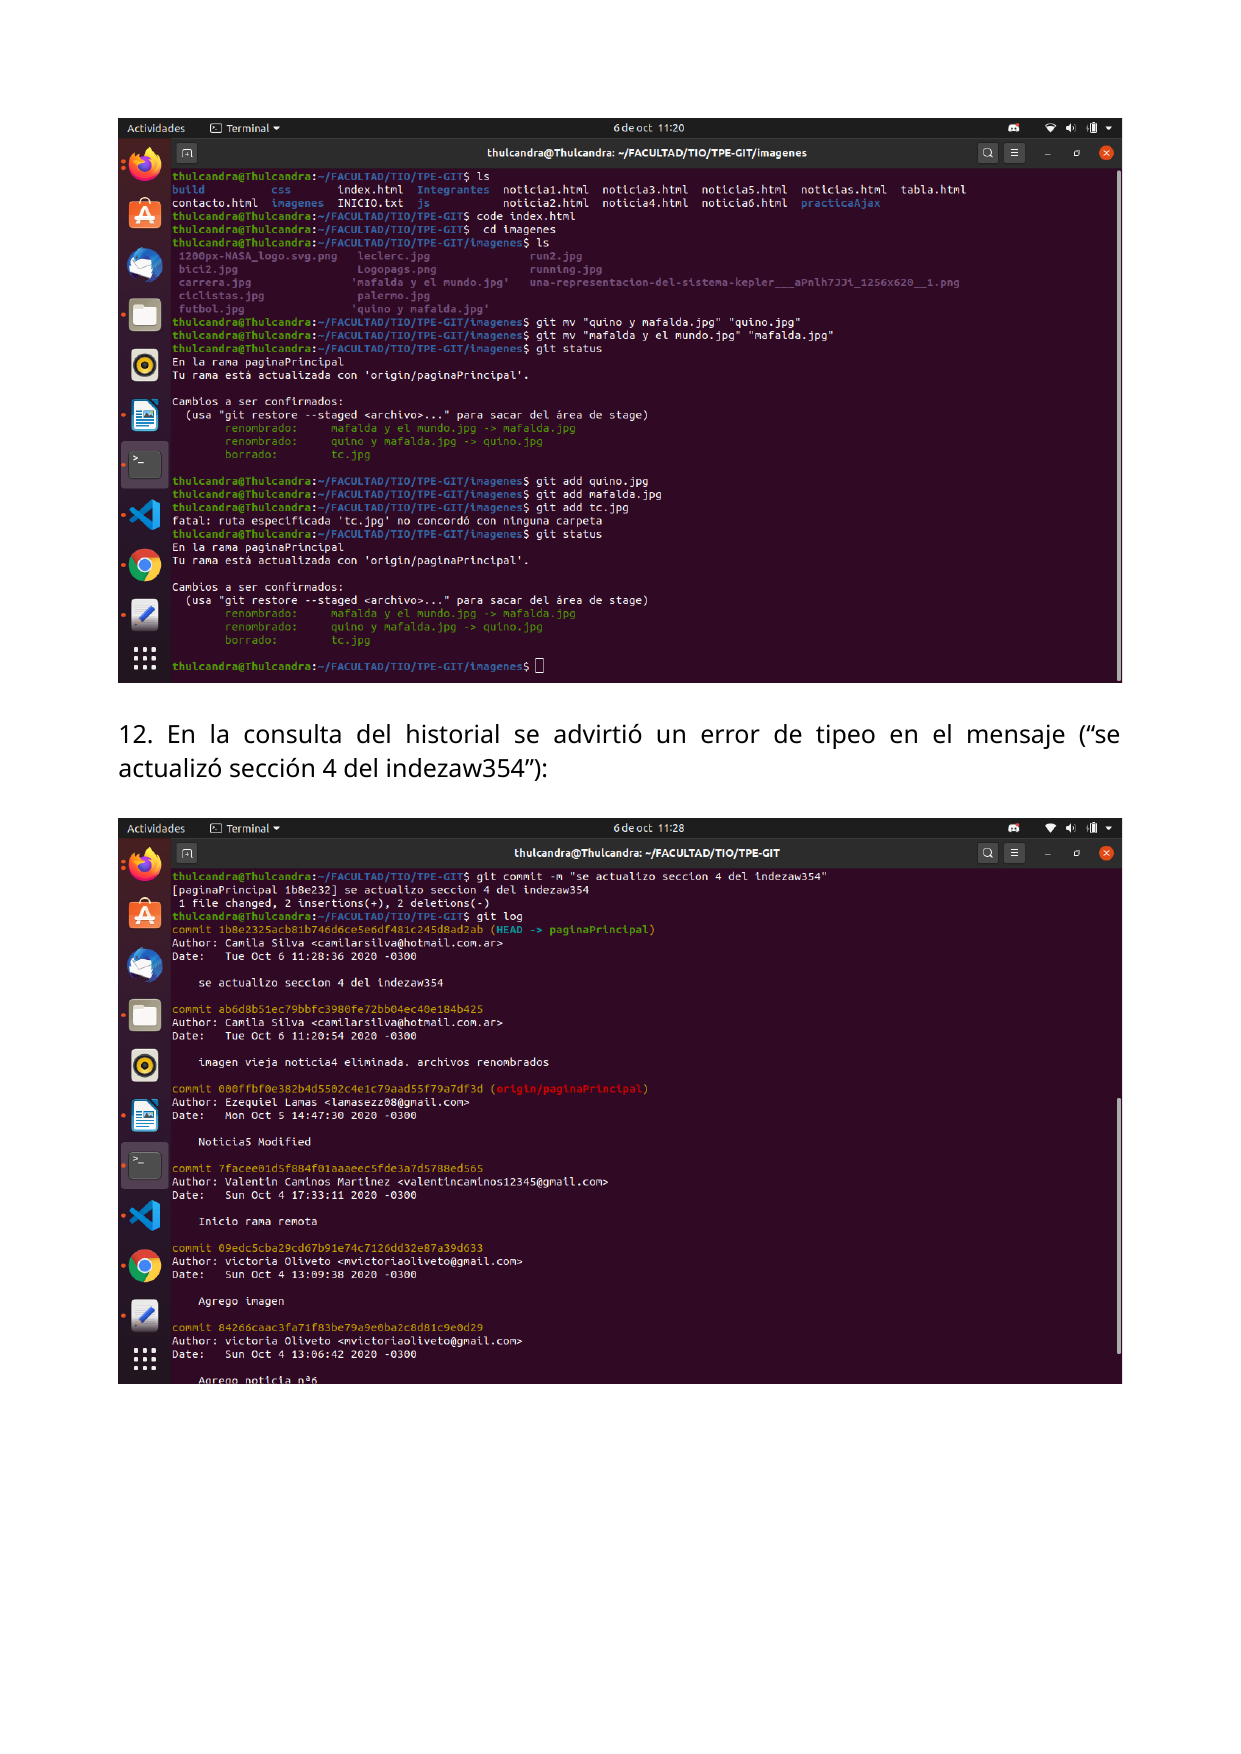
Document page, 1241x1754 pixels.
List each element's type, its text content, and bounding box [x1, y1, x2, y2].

picture [118, 818, 1123, 1384]
picture [118, 118, 1123, 683]
text 12. En la consulta del historial se advirtió un error de tipeo en el mensaje (“se actualizó sección 4 del indezaw354”): [118, 717, 1122, 785]
